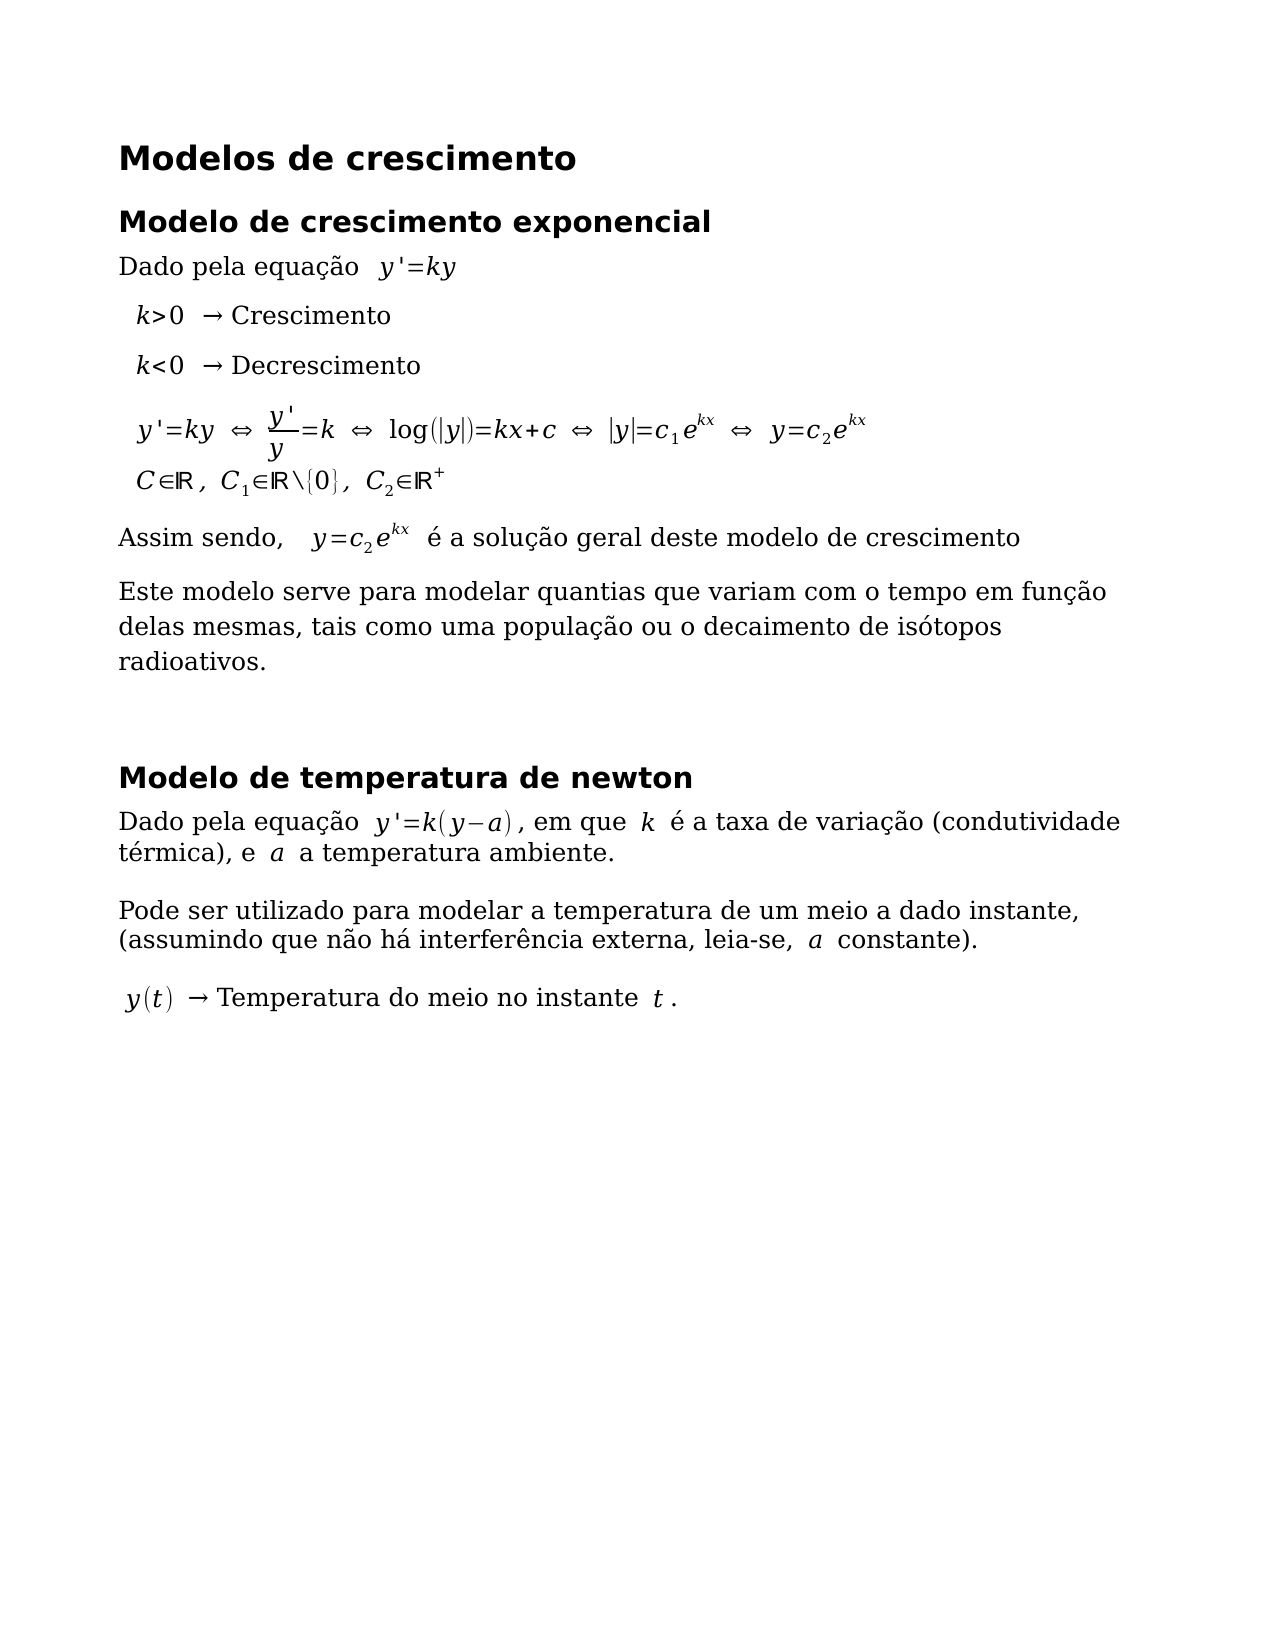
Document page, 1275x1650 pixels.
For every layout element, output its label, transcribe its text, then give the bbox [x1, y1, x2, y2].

subtitle Modelos de crescimento [118, 139, 1157, 178]
subtitle Modelo de crescimento exponencial [118, 205, 1157, 239]
text Pode ser utilizado para modelar a temperatura de um meio a dado instante, (assumindo que não há interferência externa, leia-se, constante). [118, 896, 1157, 954]
text → Crescimento [118, 301, 1157, 331]
text Este modelo serve para modelar quantias que variam com o tempo em função delas mesmas, tais como uma população ou o decaimento de isótopos radioativos. [118, 577, 1157, 676]
text Dado pela equação , em que é a taxa de variação (condutividade térmica), e a temperatura ambiente. [118, 807, 1157, 867]
subtitle Modelo de temperatura de newton [118, 761, 1157, 795]
text → Temperatura do meio no instante . [118, 984, 1157, 1014]
text Dado pela equação [118, 252, 1157, 281]
text → Decrescimento [118, 351, 1157, 380]
text Assim sendo, é a solução geral deste modelo de crescimento [118, 520, 1157, 557]
